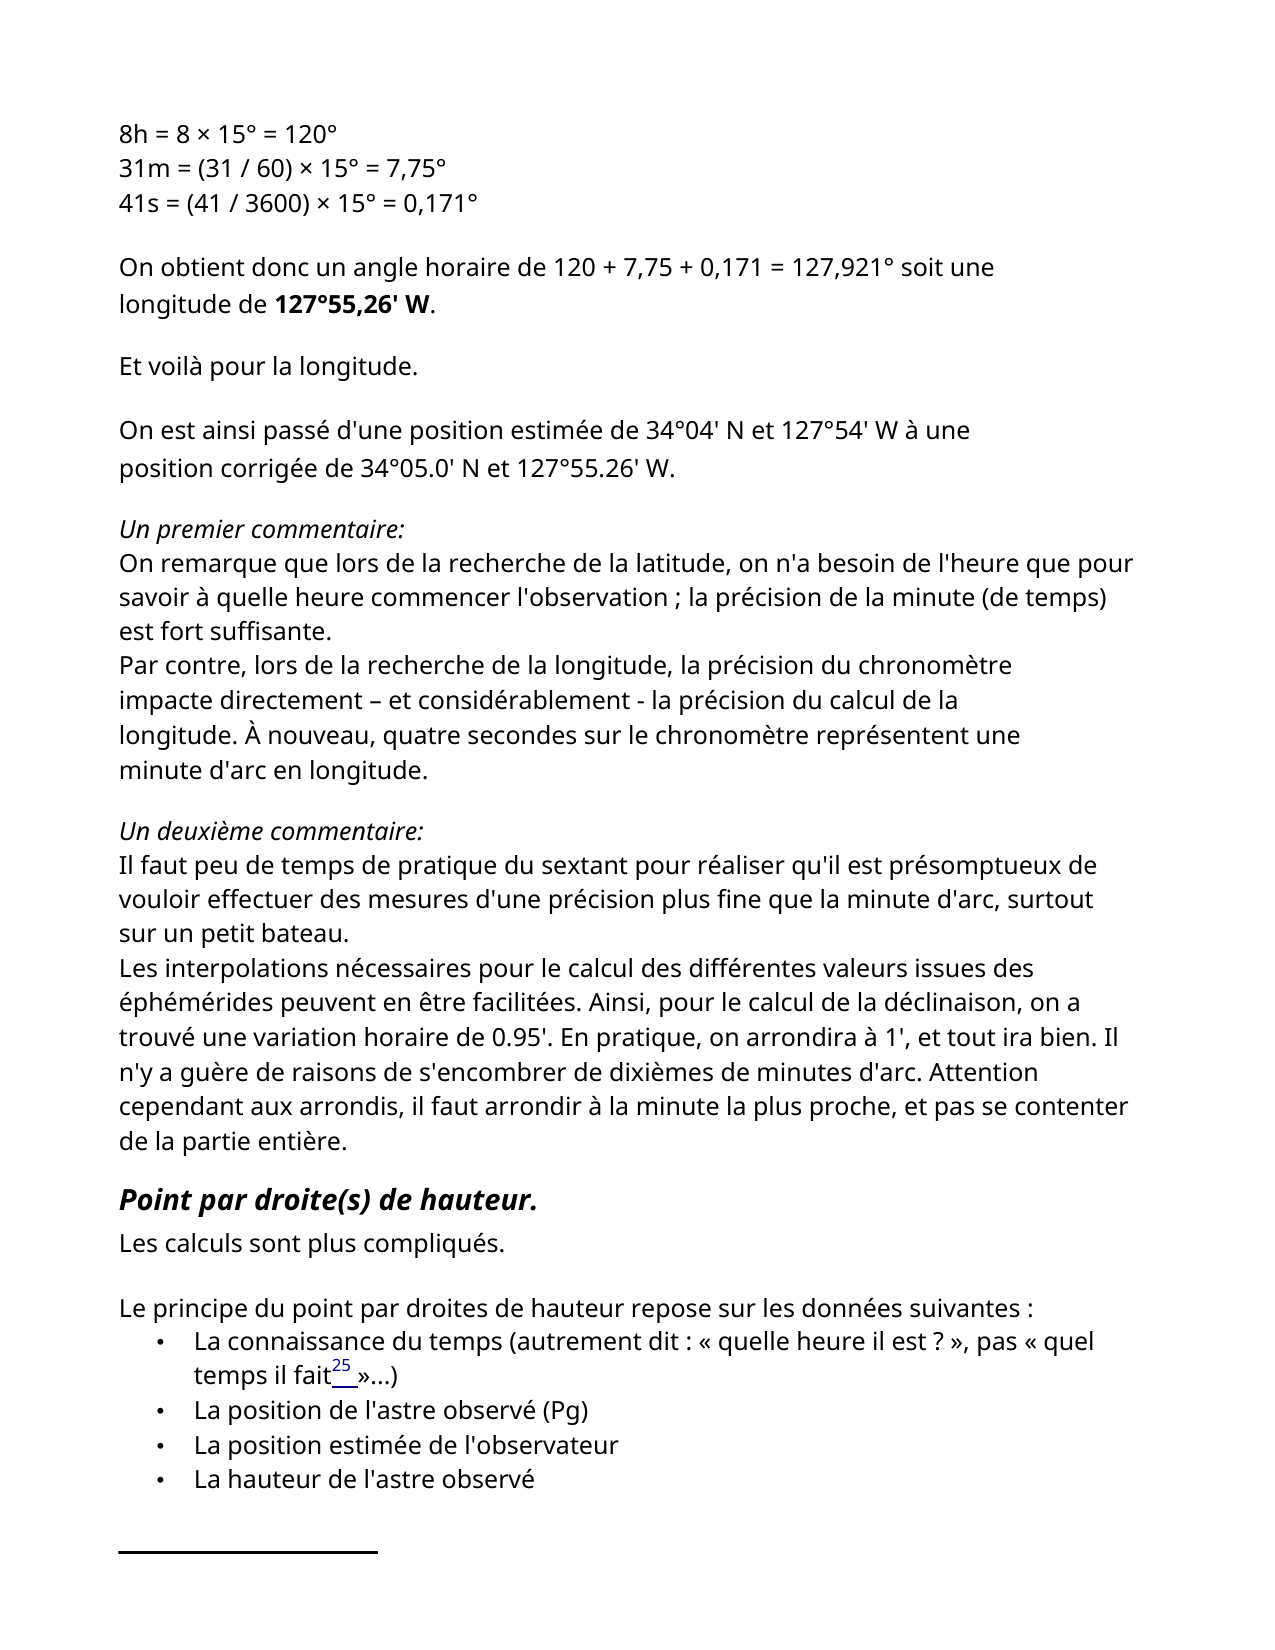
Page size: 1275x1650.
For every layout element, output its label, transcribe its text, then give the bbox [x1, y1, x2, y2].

list La position de l'astre observé (Pg) [156, 1393, 1156, 1427]
text On obtient donc un angle horaire de 120 + 7,75 + 0,171 = 127,921° soit une longitude de 127°55,26' W. [119, 250, 1100, 321]
text Un deuxième commentaire: [119, 814, 1156, 848]
text Les interpolations nécessaires pour le calcul des différentes valeurs issues des éphémérides peuvent en être facilitées. Ainsi, pour le calcul de la déclinaison, on a trouvé une variation horaire de 0.95'. En pratique, on arrondira à 1', et tout ira bien. Il n'y a guère de raisons de s'encombrer de dixièmes de minutes d'arc. Attention cependant aux arrondis, il faut arrondir à la minute la plus proche, et pas se contenter de la partie entière. [119, 950, 1139, 1158]
list La hauteur de l'astre observé [156, 1462, 1156, 1496]
list La connaissance du temps (autrement dit : « quelle heure il est ? », pas « quel temps il fait25 »...) [156, 1325, 1156, 1393]
text Et voilà pour la longitude. [119, 348, 1156, 382]
text Par contre, lors de la recherche de la longitude, la précision du chronomètre impacte directement – et considérablement - la précision du calcul de la longitude. À nouveau, quatre secondes sur le chronomètre représentent une minute d'arc en longitude. [119, 648, 1081, 787]
text 41s = (41 / 3600) × 15° = 0,171° [119, 185, 1156, 219]
text 31m = (31 / 60) × 15° = 7,75° [119, 151, 1156, 185]
text 8h = 8 × 15° = 120° [119, 117, 1156, 151]
text Point par droite(s) de hauteur. [119, 1179, 1156, 1219]
text Il faut peu de temps de pratique du sextant pour réaliser qu'il est présomptueux de vouloir effectuer des mesures d'une précision plus fine que la minute d'arc, surtout sur un petit bateau. [119, 848, 1131, 950]
list La position estimée de l'observateur [156, 1427, 1156, 1462]
text On remarque que lors de la recherche de la latitude, on n'a besoin de l'heure que pour savoir à quelle heure commencer l'observation ; la précision de la minute (de temps) est fort suffisante. [119, 546, 1144, 648]
text Un premier commentaire: [119, 511, 1156, 546]
text On est ainsi passé d'une position estimée de 34°04' N et 127°54' W à une position corrigée de 34°05.0' N et 127°55.26' W. [119, 413, 1054, 484]
text Le principe du point par droites de hauteur repose sur les données suivantes : [119, 1290, 1156, 1324]
text Les calculs sont plus compliqués. [119, 1226, 1156, 1260]
